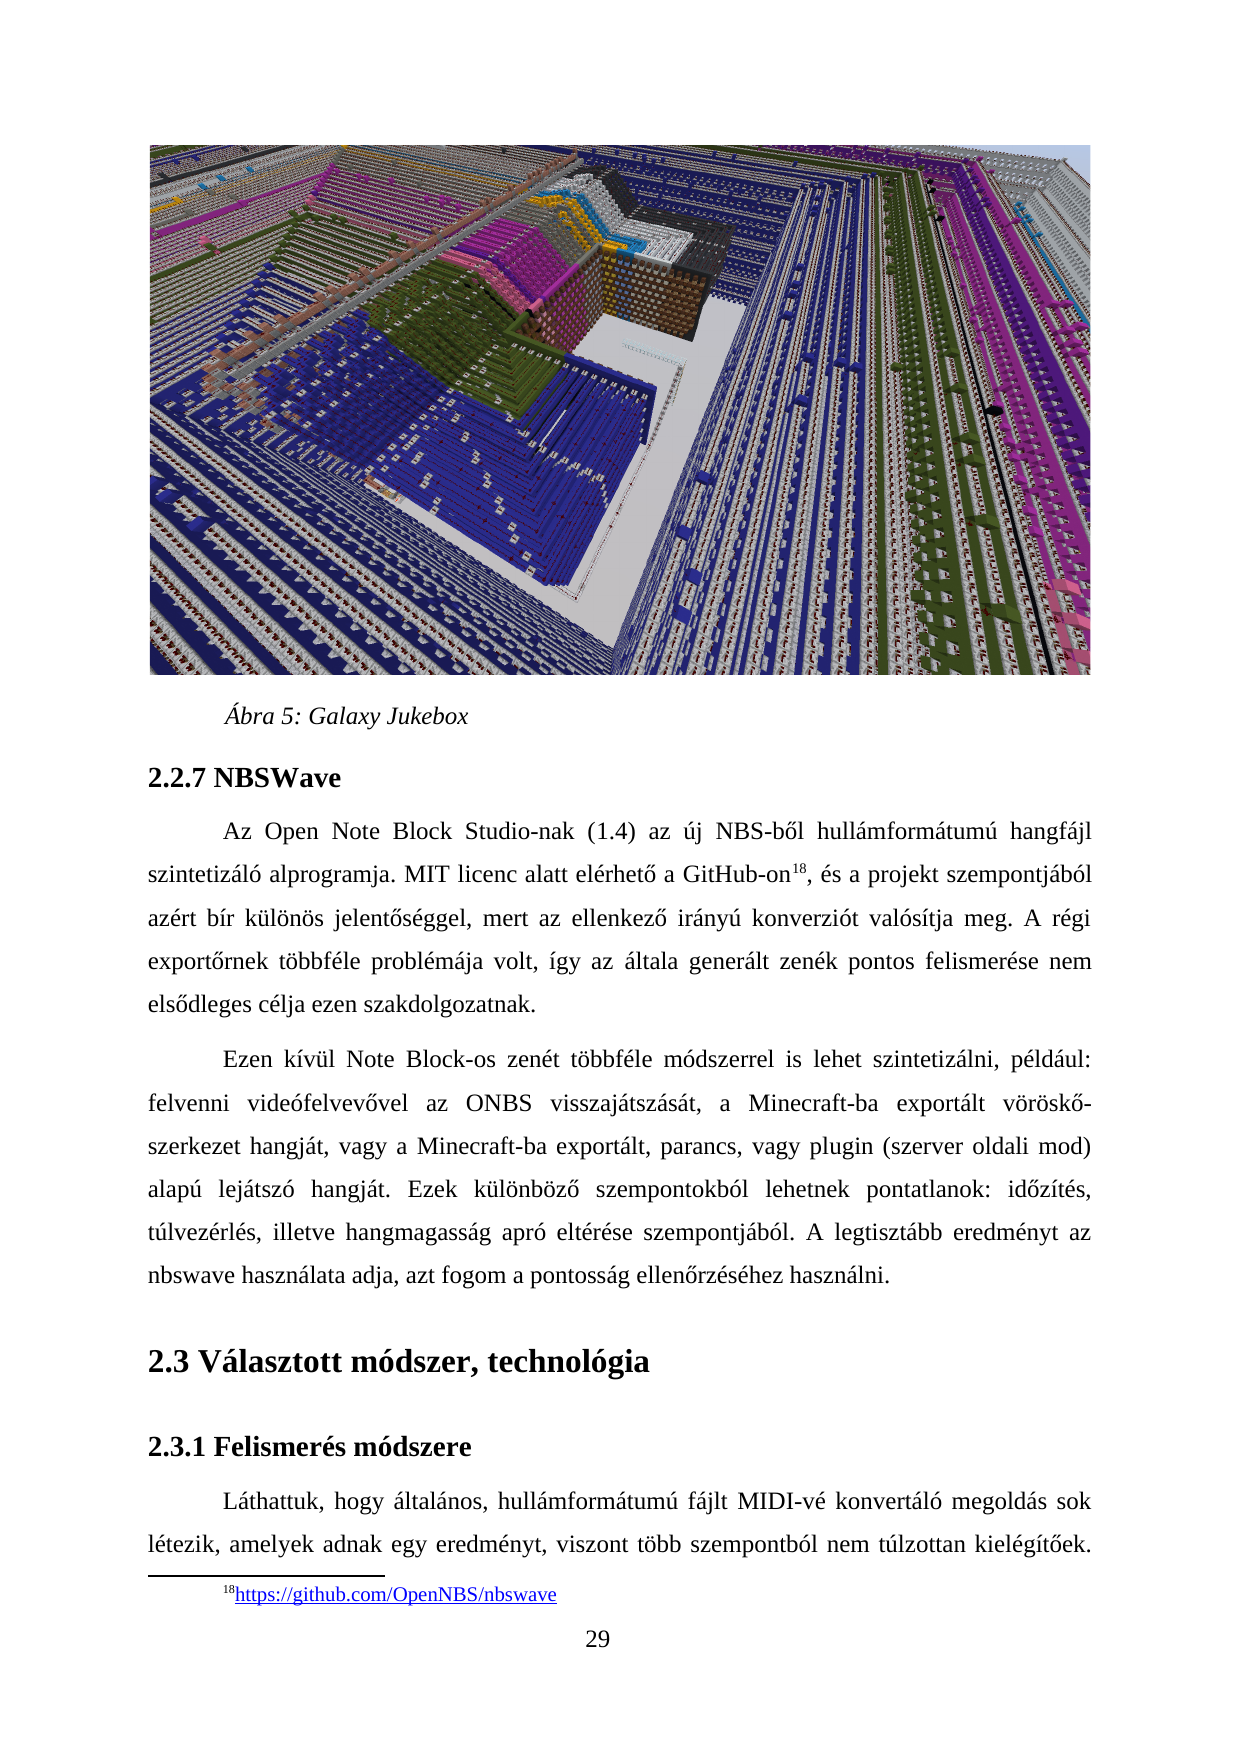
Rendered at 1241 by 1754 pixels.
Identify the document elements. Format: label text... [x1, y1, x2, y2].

text Ezen kívül Note Block-os zenét többféle módszerrel is lehet szintetizálni, például: felvenni videófelvevővel az ONBS visszajátszását, a Minecraft-ba exportált vöröskő-szerkezet hangját, vagy a Minecraft-ba exportált, parancs, vagy plugin (szerver oldali mod) alapú lejátszó hangját. Ezek különböző szempontokból lehetnek pontatlanok: időzítés, túlvezérlés, illetve hangmagasság apró eltérése szempontjából. A legtisztább eredményt az nbswave használata adja, azt fogom a pontosság ellenőrzéséhez használni. [148, 1044, 1092, 1289]
subtitle Felismerés módszere [148, 1429, 1092, 1463]
subtitle Választott módszer, technológia [148, 1341, 1092, 1379]
text Ábra 5: Galaxy Jukebox [150, 675, 1091, 730]
text Láthattuk, hogy általános, hullámformátumú fájlt MIDI-vé konvertáló megoldás sok létezik, amelyek adnak egy eredményt, viszont több szempontból nem túlzottan kielégítőek. [148, 1486, 1092, 1558]
text Az Open Note Block Studio-nak (1.4) az új NBS-ből hullámformátumú hangfájl szintetizáló alprogramja. MIT licenc alatt elérhető a GitHub-on, és a projekt szempontjából azért bír különös jelentőséggel, mert az ellenkező irányú konverziót valósítja meg. A régi exportőrnek többféle problémája volt, így az általa generált zenék pontos felismerése nem elsődleges célja ezen szakdolgozatnak. [148, 816, 1092, 1018]
subtitle NBSWave [148, 148, 1092, 793]
subtitle [150, 133, 1091, 145]
picture [149, 145, 1091, 675]
text https://github.com/OpenNBS/nbswave [148, 1582, 1092, 1606]
